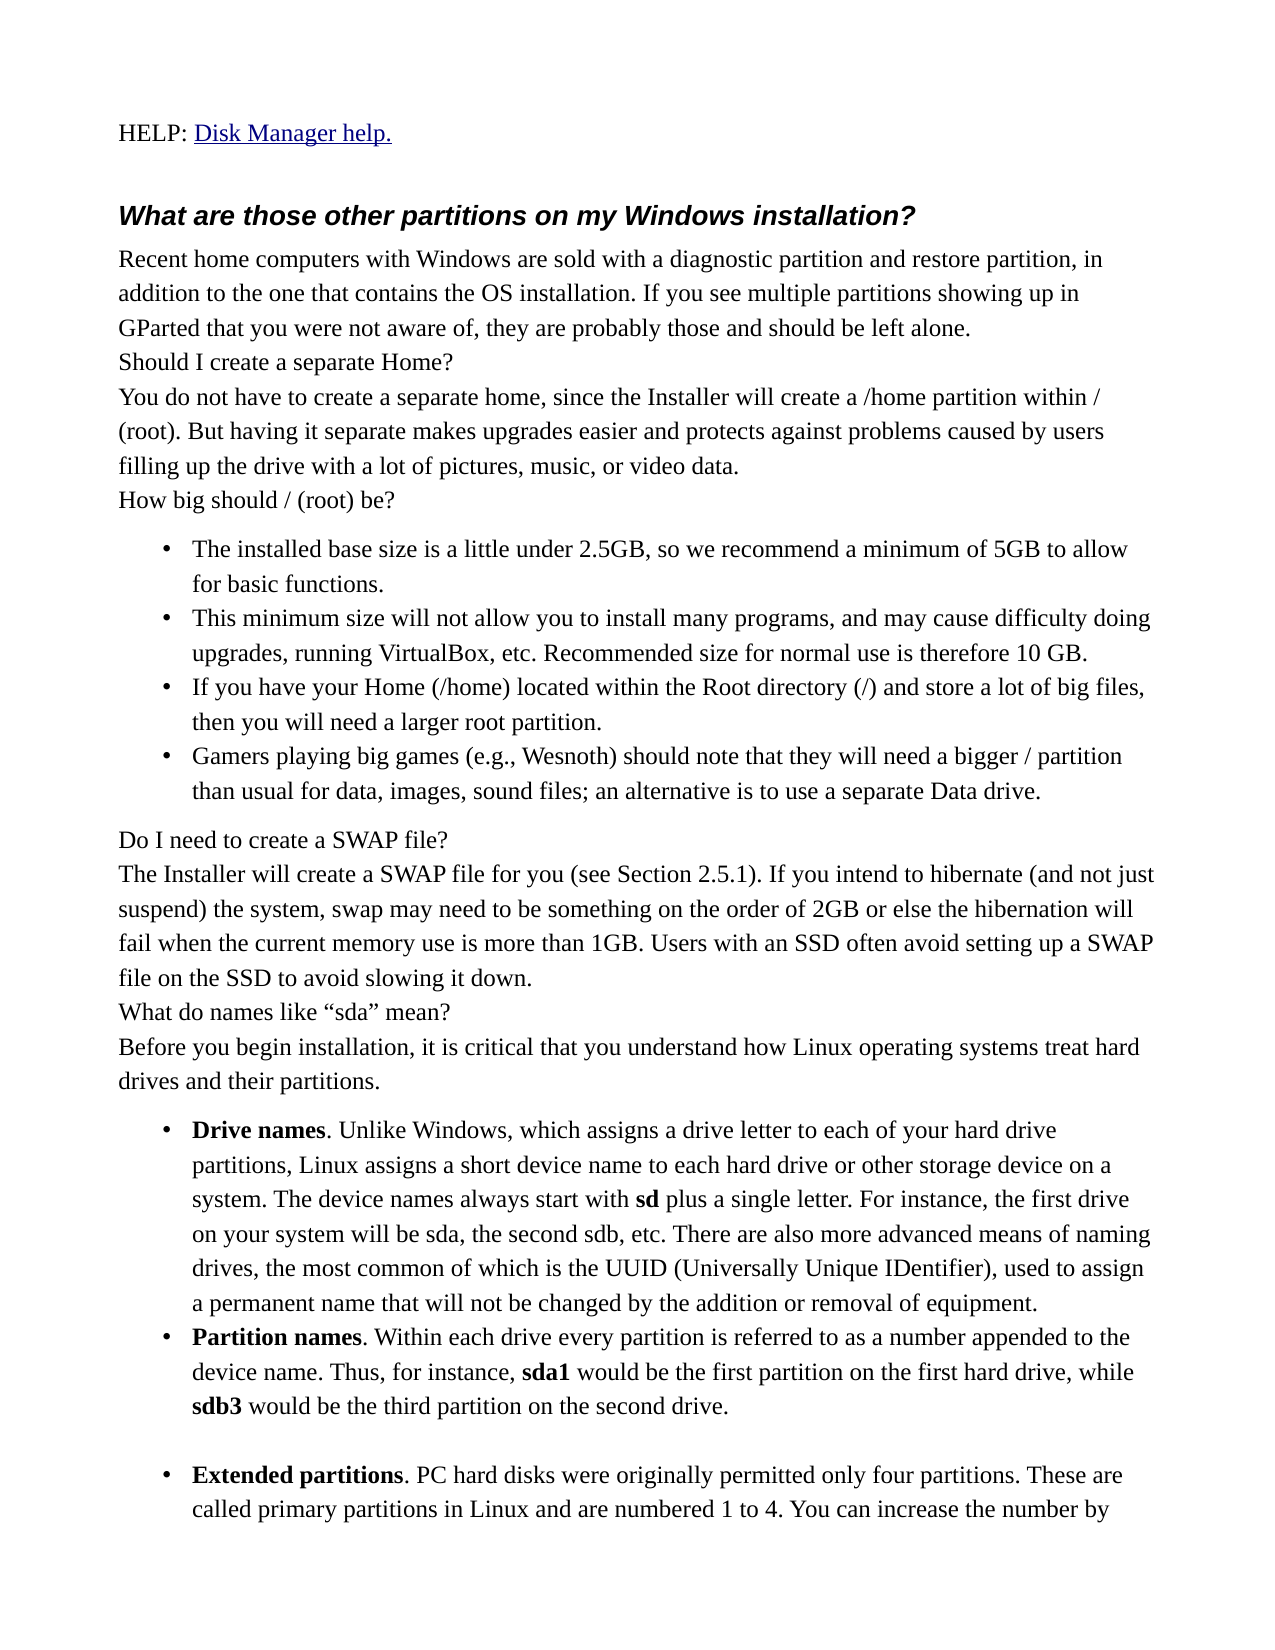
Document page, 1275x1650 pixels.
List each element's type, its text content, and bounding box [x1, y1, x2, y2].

text You do not have to create a separate home, since the Installer will create a /home partition within / (root). But having it separate makes upgrades easier and protects against problems caused by users filling up the drive with a lot of pictures, music, or video data. [118, 382, 1157, 479]
list If you have your Home (/home) located within the Root directory (/) and store a lot of big files, then you will need a larger root partition. [162, 672, 1157, 736]
text What do names like “sda” mean? [118, 997, 1157, 1026]
text HELP: Disk Manager help. [118, 118, 1157, 147]
list The installed base size is a little under 2.5GB, so we recommend a minimum of 5GB to allow for basic functions. [162, 534, 1157, 598]
list Gamers playing big games (e.g., Wesnoth) should note that they will need a bigger / partition than usual for data, images, sound files; an alternative is to use a separate Data drive. [162, 741, 1157, 804]
list Extended partitions. PC hard disks were originally permitted only four partitions. These are called primary partitions in Linux and are numbered 1 to 4. You can increase the number by [162, 1460, 1157, 1523]
text Before you begin installation, it is critical that you understand how Linux operating systems treat hard drives and their partitions. [118, 1032, 1157, 1095]
text The Installer will create a SWAP file for you (see Section 2.5.1). If you intend to hibernate (and not just suspend) the system, swap may need to be something on the order of 2GB or else the hibernation will fail when the current memory use is more than 1GB. Users with an SSD often avoid setting up a SWAP file on the SSD to avoid slowing it down. [118, 859, 1157, 991]
text Should I create a separate Home? [118, 347, 1157, 376]
list This minimum size will not allow you to install many programs, and may cause difficulty doing upgrades, running VirtualBox, etc. Recommended size for normal use is therefore 10 GB. [162, 603, 1157, 667]
text Recent home computers with Windows are sold with a diagnostic partition and restore partition, in addition to the one that contains the OS installation. If you see multiple partitions showing up in GParted that you were not aware of, they are probably those and should be left alone. [118, 244, 1157, 342]
subtitle What are those other partitions on my Windows installation? [118, 199, 1157, 231]
list Partition names. Within each drive every partition is referred to as a number appended to the device name. Thus, for instance, sda1 would be the first partition on the first hard drive, while sdb3 would be the third partition on the second drive. [162, 1322, 1157, 1420]
text How big should / (root) be? [118, 485, 1157, 514]
list Drive names. Unlike Windows, which assigns a drive letter to each of your hard drive partitions, Linux assigns a short device name to each hard drive or other storage device on a system. The device names always start with sd plus a single letter. For instance, the first drive on your system will be sda, the second sdb, etc. There are also more advanced means of naming drives, the most common of which is the UUID (Universally Unique IDentifier), used to assign a permanent name that will not be changed by the addition or removal of equipment. [162, 1115, 1157, 1316]
text Do I need to create a SWAP file? [118, 825, 1157, 853]
